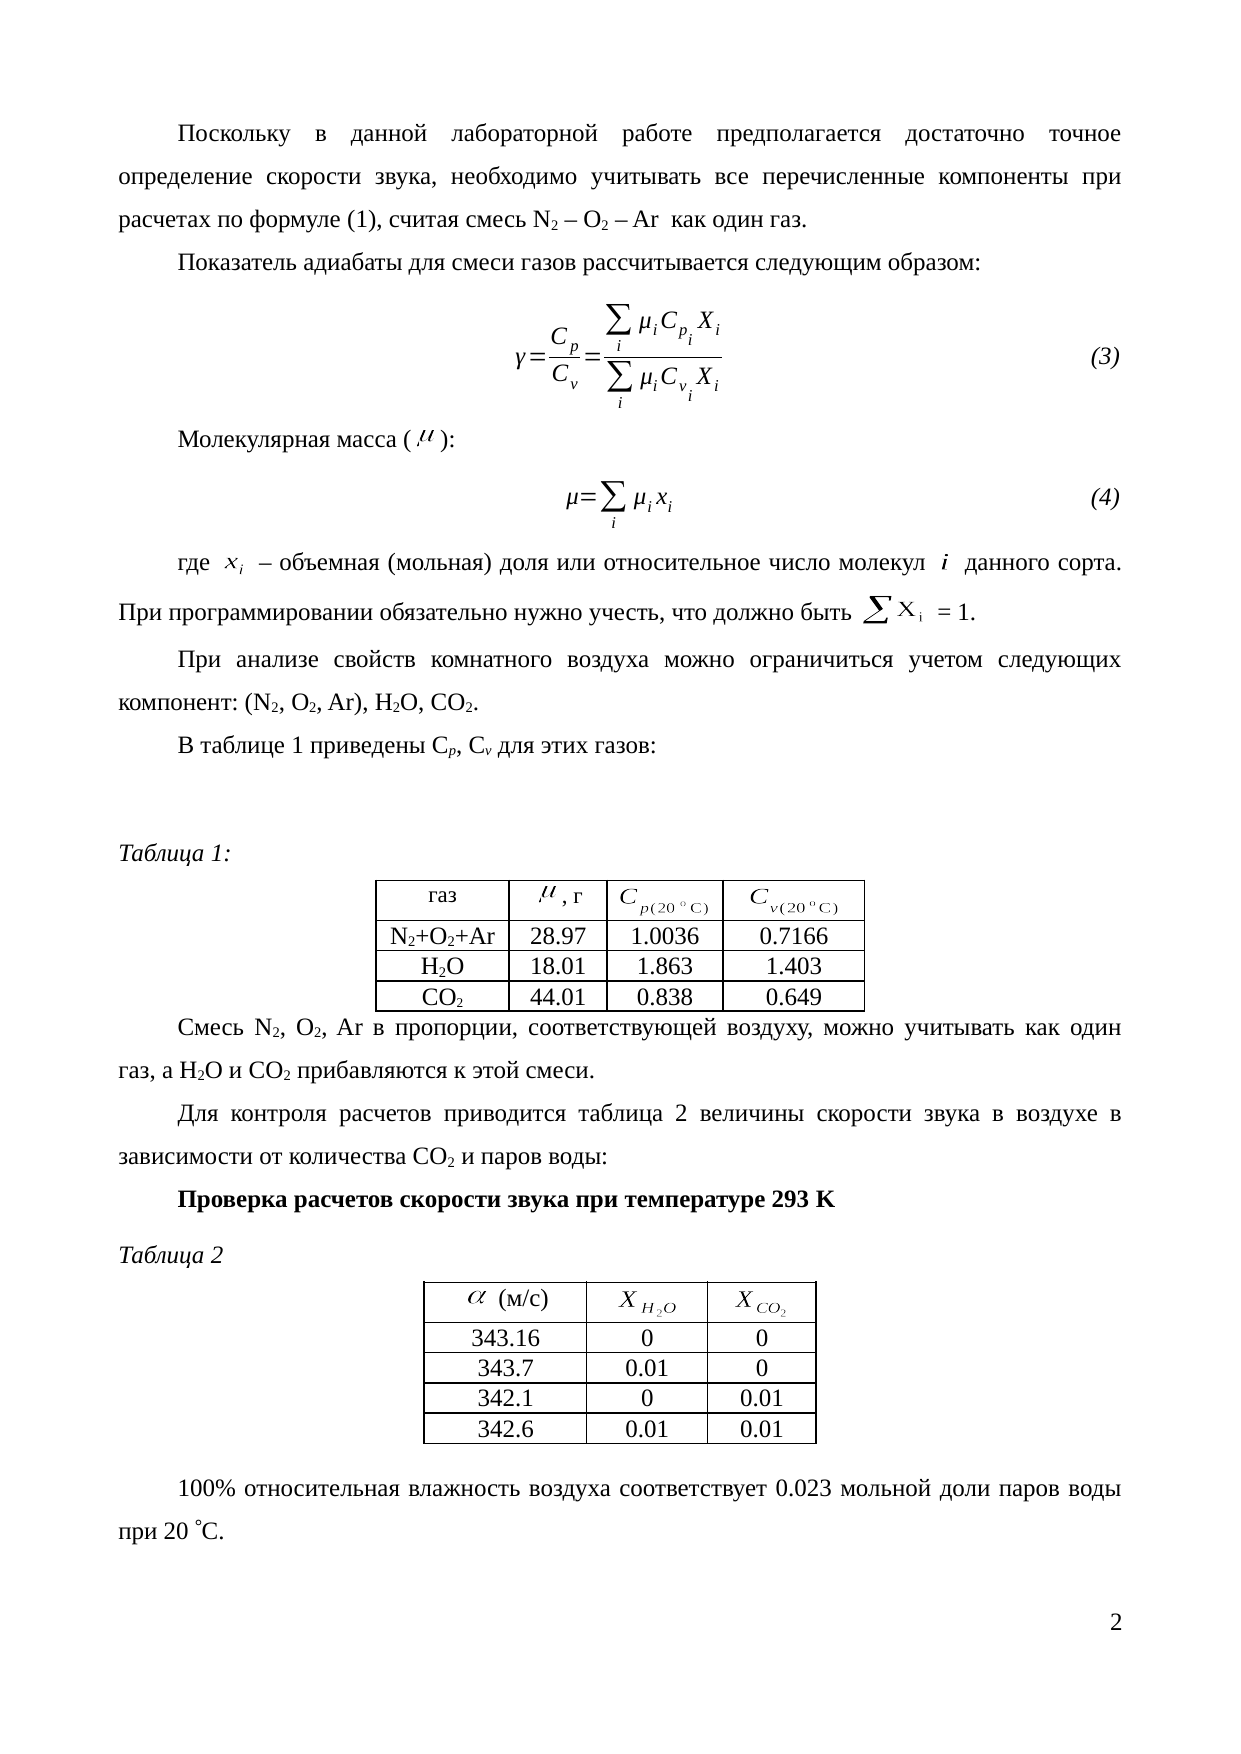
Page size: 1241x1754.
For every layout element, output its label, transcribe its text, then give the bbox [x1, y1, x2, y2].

table_header , г [510, 881, 606, 919]
text (3) [118, 303, 1122, 412]
text Для контроля расчетов приводится таблица 2 величины скорости звука в воздухе в зависимости от количества CO2 и паров воды: [118, 1098, 1122, 1170]
text При анализе свойств комнатного воздуха можно ограничиться учетом следующих компонент: (N2, O2, Ar), H2O, CO2. [118, 644, 1122, 716]
text Смесь N2, O2, Ar в пропорции, соответствующей воздуху, можно учитывать как один газ, а H2O и CO2 прибавляются к этой смеси. [118, 1012, 1122, 1084]
table_cell CO2 [377, 982, 508, 1010]
text 100% относительная влажность воздуха соответствует 0.023 мольной доли паров воды при 20 C. [118, 1473, 1122, 1545]
table_cell 0 [708, 1323, 815, 1352]
table_header (м/с) [425, 1283, 586, 1321]
table_header [724, 881, 864, 920]
table_header [608, 881, 722, 920]
table_header [708, 1283, 815, 1322]
table_cell 18.01 [510, 951, 606, 980]
table_cell 0.01 [587, 1414, 707, 1443]
text где – объемная (мольная) доля или относительное число молекул данного сорта. При программировании обязательно нужно учесть, что должно быть = 1. [118, 545, 1122, 629]
table_cell 0.7166 [724, 921, 864, 950]
table_cell 343.16 [425, 1323, 586, 1352]
table_cell 0.01 [708, 1384, 815, 1412]
table_cell 0.01 [708, 1414, 815, 1443]
table_cell N2+O2+Ar [377, 921, 508, 950]
table_cell 342.6 [425, 1414, 586, 1443]
text В таблице 1 приведены Cp, Cv для этих газов: [118, 730, 1122, 759]
text Молекулярная масса (): [118, 424, 1122, 453]
table_cell 0 [587, 1384, 707, 1412]
text Проверка расчетов скорости звука при температуре 293 K [118, 1184, 1122, 1213]
table_header газ [377, 881, 508, 919]
table_header [587, 1283, 707, 1322]
table_cell 0.649 [724, 982, 864, 1010]
table_cell 343.7 [425, 1353, 586, 1382]
table_cell 44.01 [510, 982, 606, 1010]
table_cell 0 [587, 1323, 707, 1352]
table_cell 0.838 [608, 982, 722, 1010]
text Показатель адиабаты для смеси газов рассчитывается следующим образом: [118, 247, 1122, 276]
table_cell 0 [708, 1353, 815, 1382]
table_cell H2O [377, 951, 508, 980]
table_cell 28.97 [510, 921, 606, 950]
text Таблица 2 [118, 1240, 1122, 1269]
text (4) [118, 480, 1122, 533]
text Поскольку в данной лабораторной работе предполагается достаточно точное определение скорости звука, необходимо учитывать все перечисленные компоненты при расчетах по формуле (1), считая смесь N2 – O2 – Ar как один газ. [118, 118, 1122, 233]
table_cell 1.863 [608, 951, 722, 980]
table_cell 342.1 [425, 1384, 586, 1412]
table_cell 1.403 [724, 951, 864, 980]
text Таблица 1: [118, 838, 1122, 867]
table_cell 1.0036 [608, 921, 722, 950]
table_cell 0.01 [587, 1353, 707, 1382]
